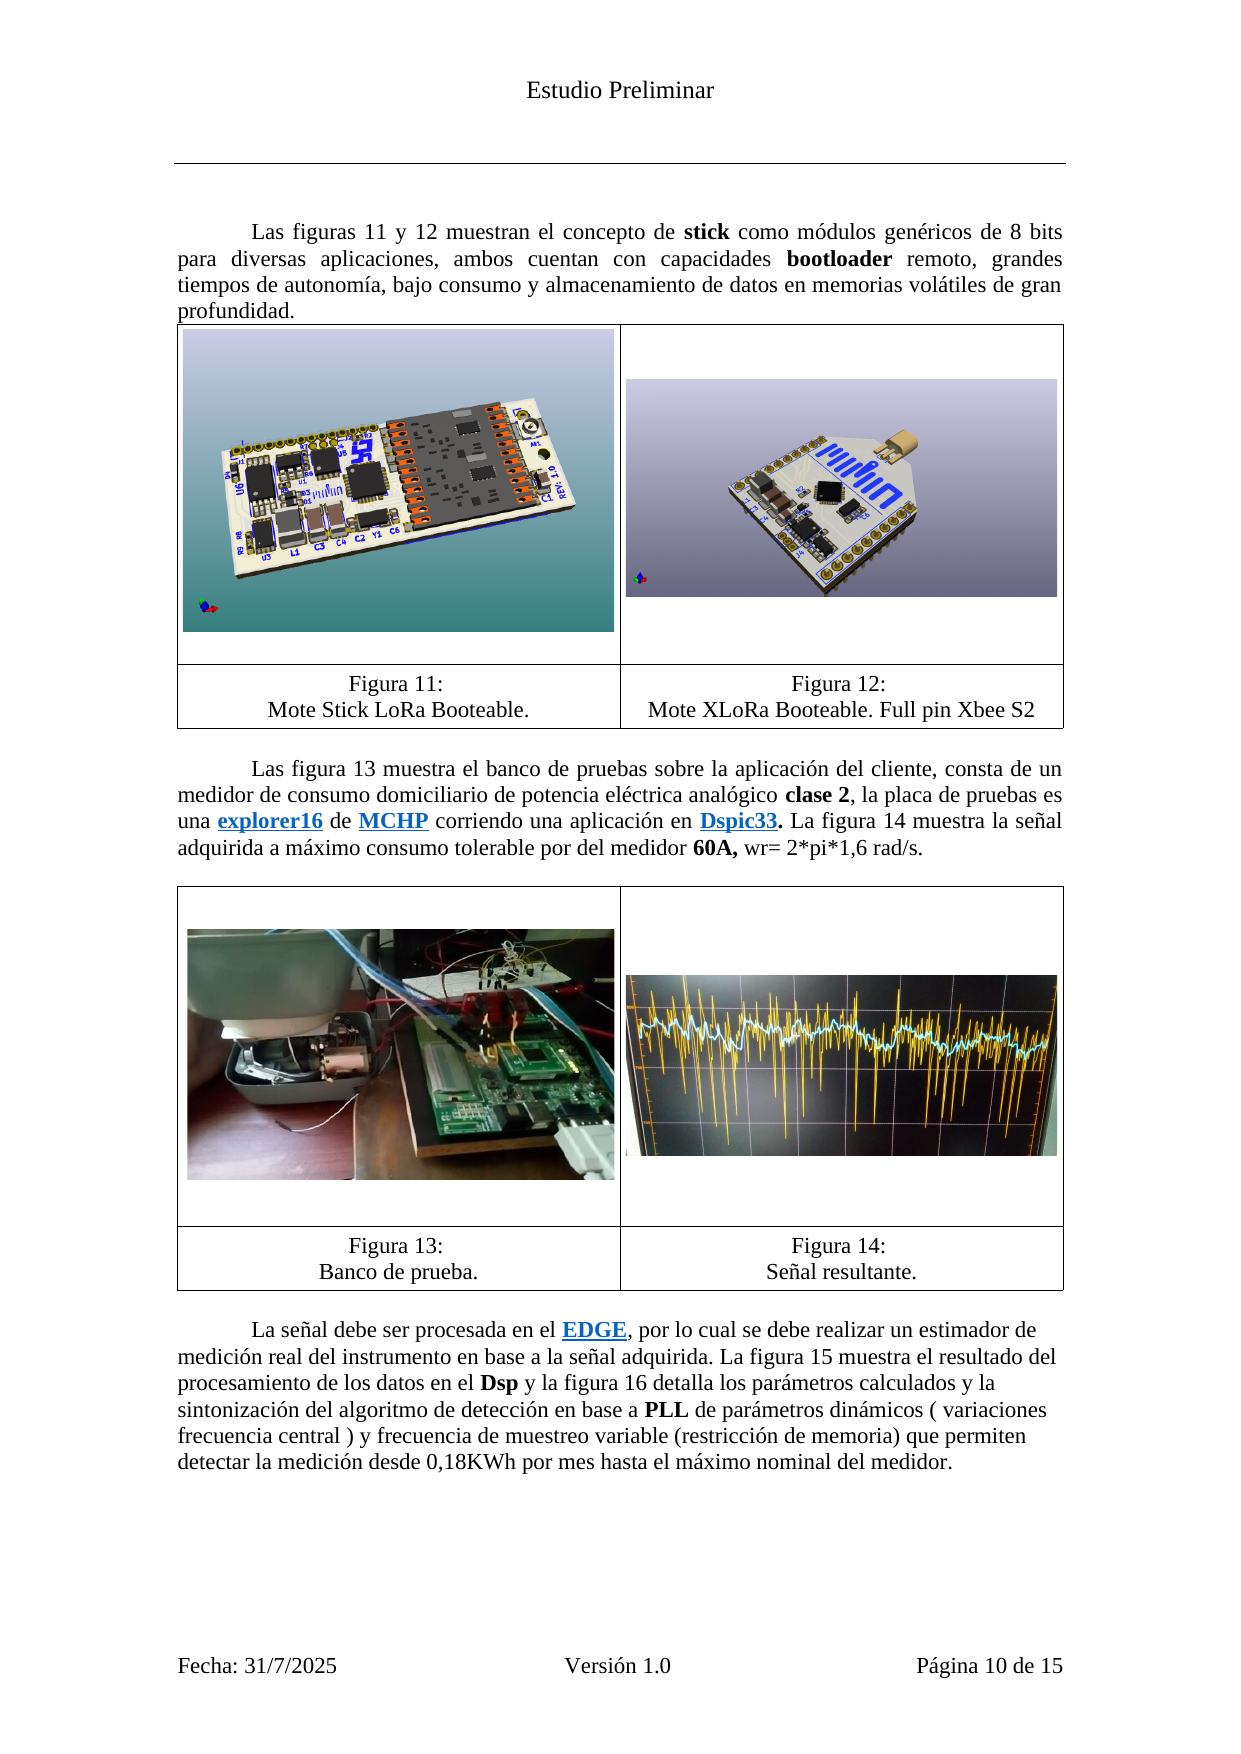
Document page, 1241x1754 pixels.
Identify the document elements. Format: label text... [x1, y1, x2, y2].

picture [625, 975, 1058, 1156]
picture [625, 379, 1058, 597]
table_header [621, 887, 1063, 1226]
table_cell Figura 12: Mote XLoRa Booteable. Full pin Xbee S2 [621, 665, 1063, 728]
table_header [178, 325, 620, 329]
table_header [621, 325, 1063, 664]
table_header [178, 887, 620, 1226]
table_cell Figura 14: Señal resultante. [621, 1227, 1063, 1290]
table_cell Figura 13: Banco de prueba. [178, 1227, 620, 1290]
text La señal debe ser procesada en el EDGE, por lo cual se debe realizar un estimador de medición real del instrumento en base a la señal adquirida. La figura 15 muestra el resultado del procesamiento de los datos en el Dsp y la figura 16 detalla los parámetros calculados y la sintonización del algoritmo de detección en base a PLL de parámetros dinámicos ( variaciones frecuencia central ) y frecuencia de muestreo variable (restricción de memoria) que permiten detectar la medición desde 0,18KWh por mes hasta el máximo nominal del medidor. [177, 1317, 1063, 1475]
text Las figura 13 muestra el banco de pruebas sobre la aplicación del cliente, consta de un medidor de consumo domiciliario de potencia eléctrica analógico clase 2, la placa de pruebas es una explorer16 de MCHP corriendo una aplicación en Dspic33. La figura 14 muestra la señal adquirida a máximo consumo tolerable por del medidor 60A, wr= 2*pi*1,6 rad/s. [177, 754, 1063, 860]
picture [187, 929, 615, 1180]
table_header [178, 330, 620, 664]
text Las figuras 11 y 12 muestran el concepto de stick como módulos genéricos de 8 bits para diversas aplicaciones, ambos cuentan con capacidades bootloader remoto, grandes tiempos de autonomía, bajo consumo y almacenamiento de datos en memorias volátiles de gran profundidad. [177, 218, 1063, 324]
table_cell Figura 11: Mote Stick LoRa Booteable. [178, 665, 620, 728]
picture [182, 329, 615, 632]
